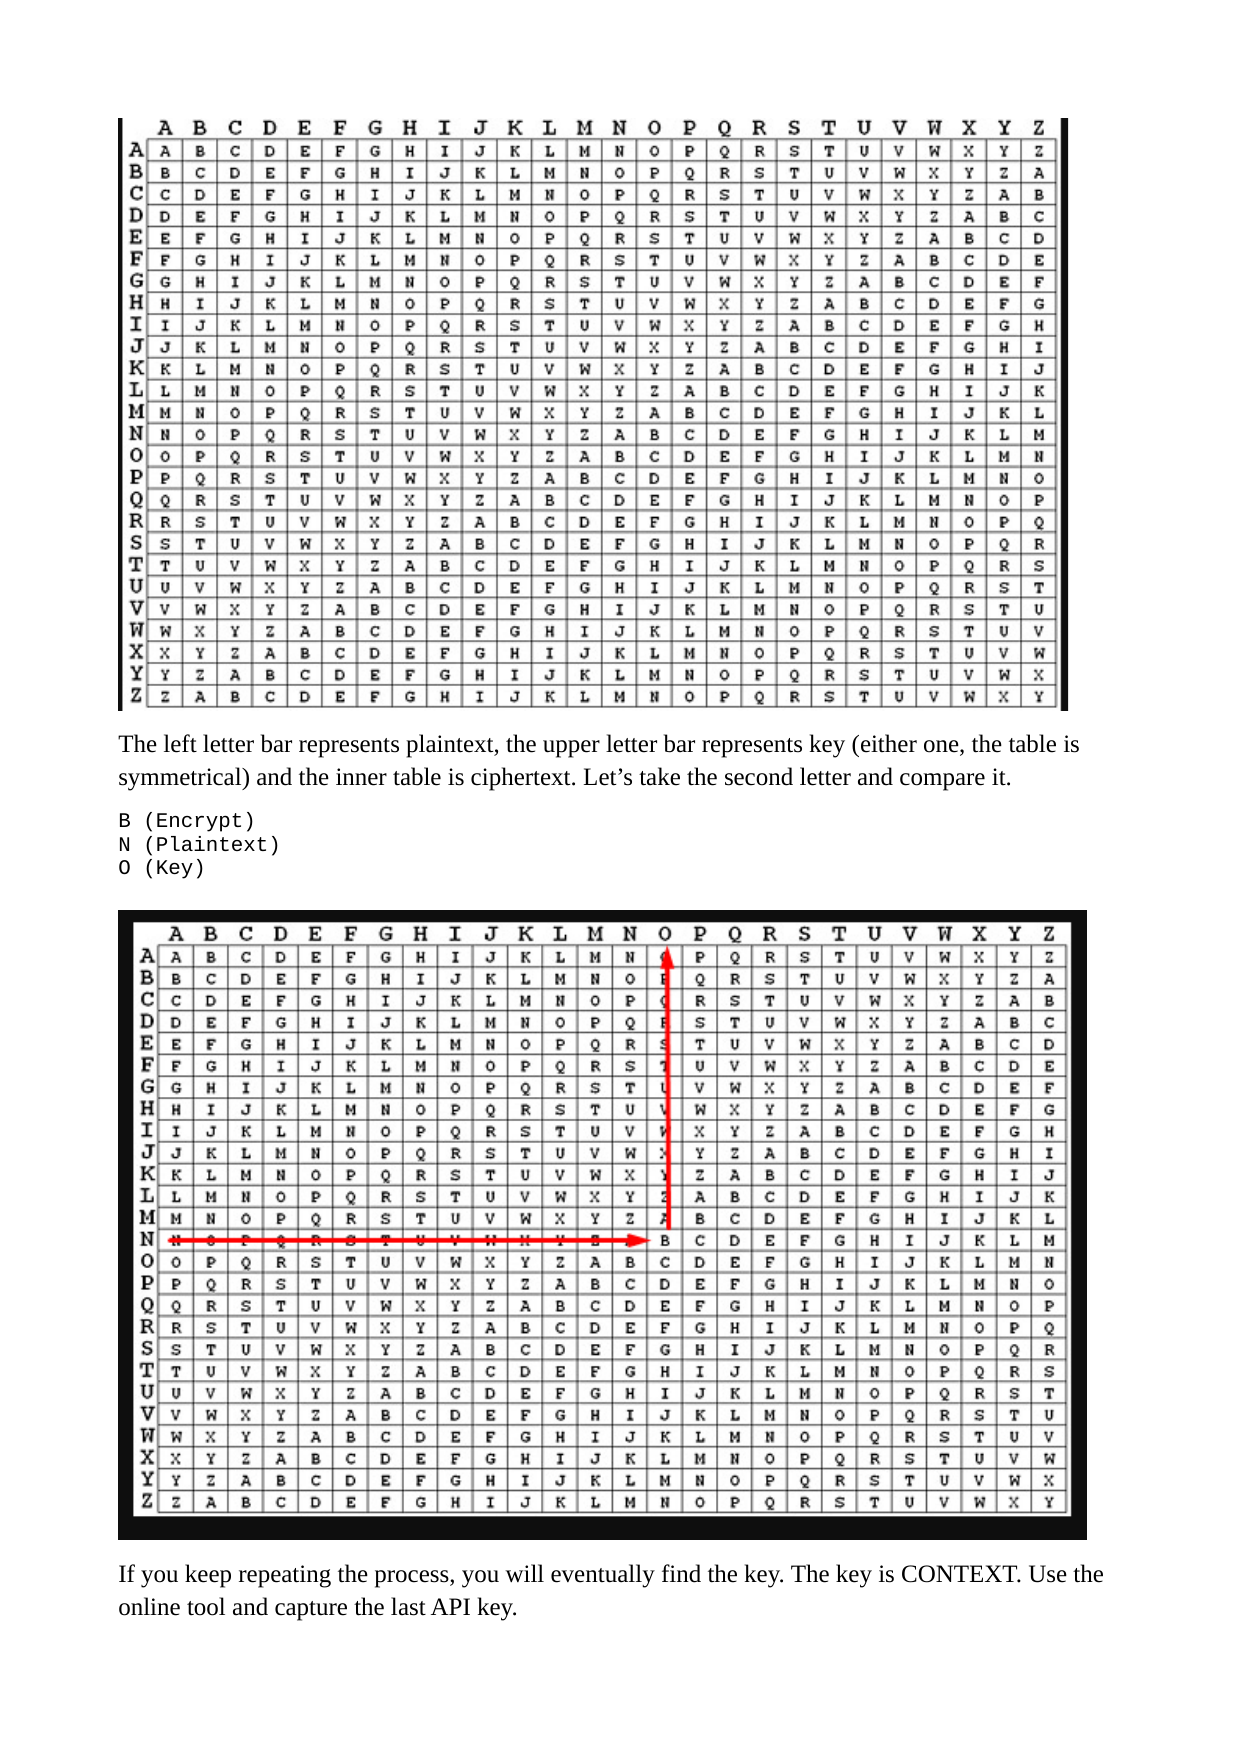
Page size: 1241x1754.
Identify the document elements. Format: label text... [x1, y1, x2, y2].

text N (Plaintext) [118, 833, 1122, 857]
text The left letter bar represents plaintext, the upper letter bar represents key (either one, the table is symmetrical) and the inner table is ciphertext. Let’s take the second letter and compare it. [118, 729, 1122, 791]
text O (Key) [118, 857, 1122, 881]
picture [118, 910, 1087, 1540]
picture [118, 118, 1069, 711]
text If you keep repeating the process, you will eventually find the key. The key is CONTEXT. Use the online tool and capture the last API key. [118, 1559, 1122, 1621]
text B (Encrypt) [118, 810, 1122, 833]
